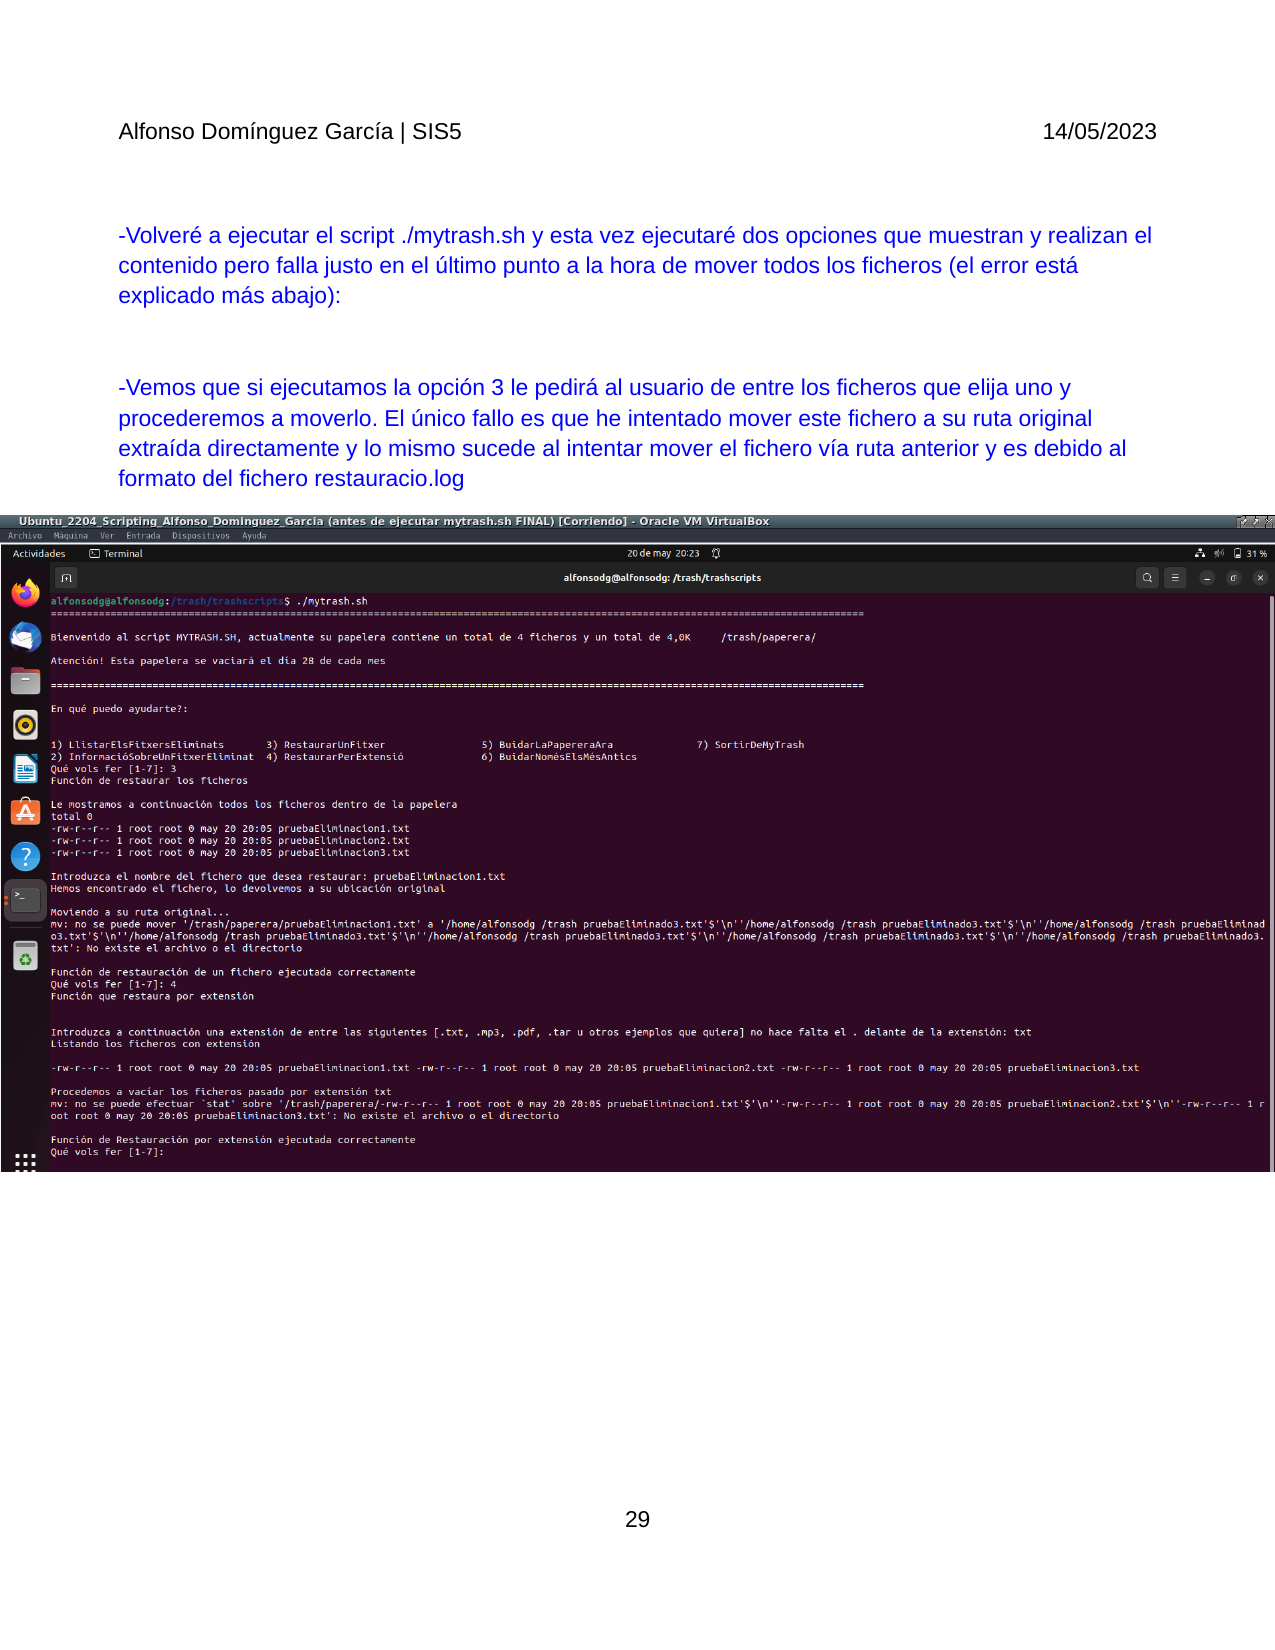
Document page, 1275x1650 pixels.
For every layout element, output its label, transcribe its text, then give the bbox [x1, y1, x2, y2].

picture [0, 515, 1275, 1172]
text -Vemos que si ejecutamos la opción 3 le pedirá al usuario de entre los ficheros que elija uno y procederemos a moverlo. El único fallo es que he intentado mover este fichero a su ruta original extraída directamente y lo mismo sucede al intentar mover el fichero vía ruta anterior y es debido al formato del fichero restauracio.log [118, 374, 1157, 491]
text -Volveré a ejecutar el script ./mytrash.sh y esta vez ejecutaré dos opciones que muestran y realizan el contenido pero falla justo en el último punto a la hora de mover todos los ficheros (el error está explicado más abajo): [118, 222, 1157, 308]
